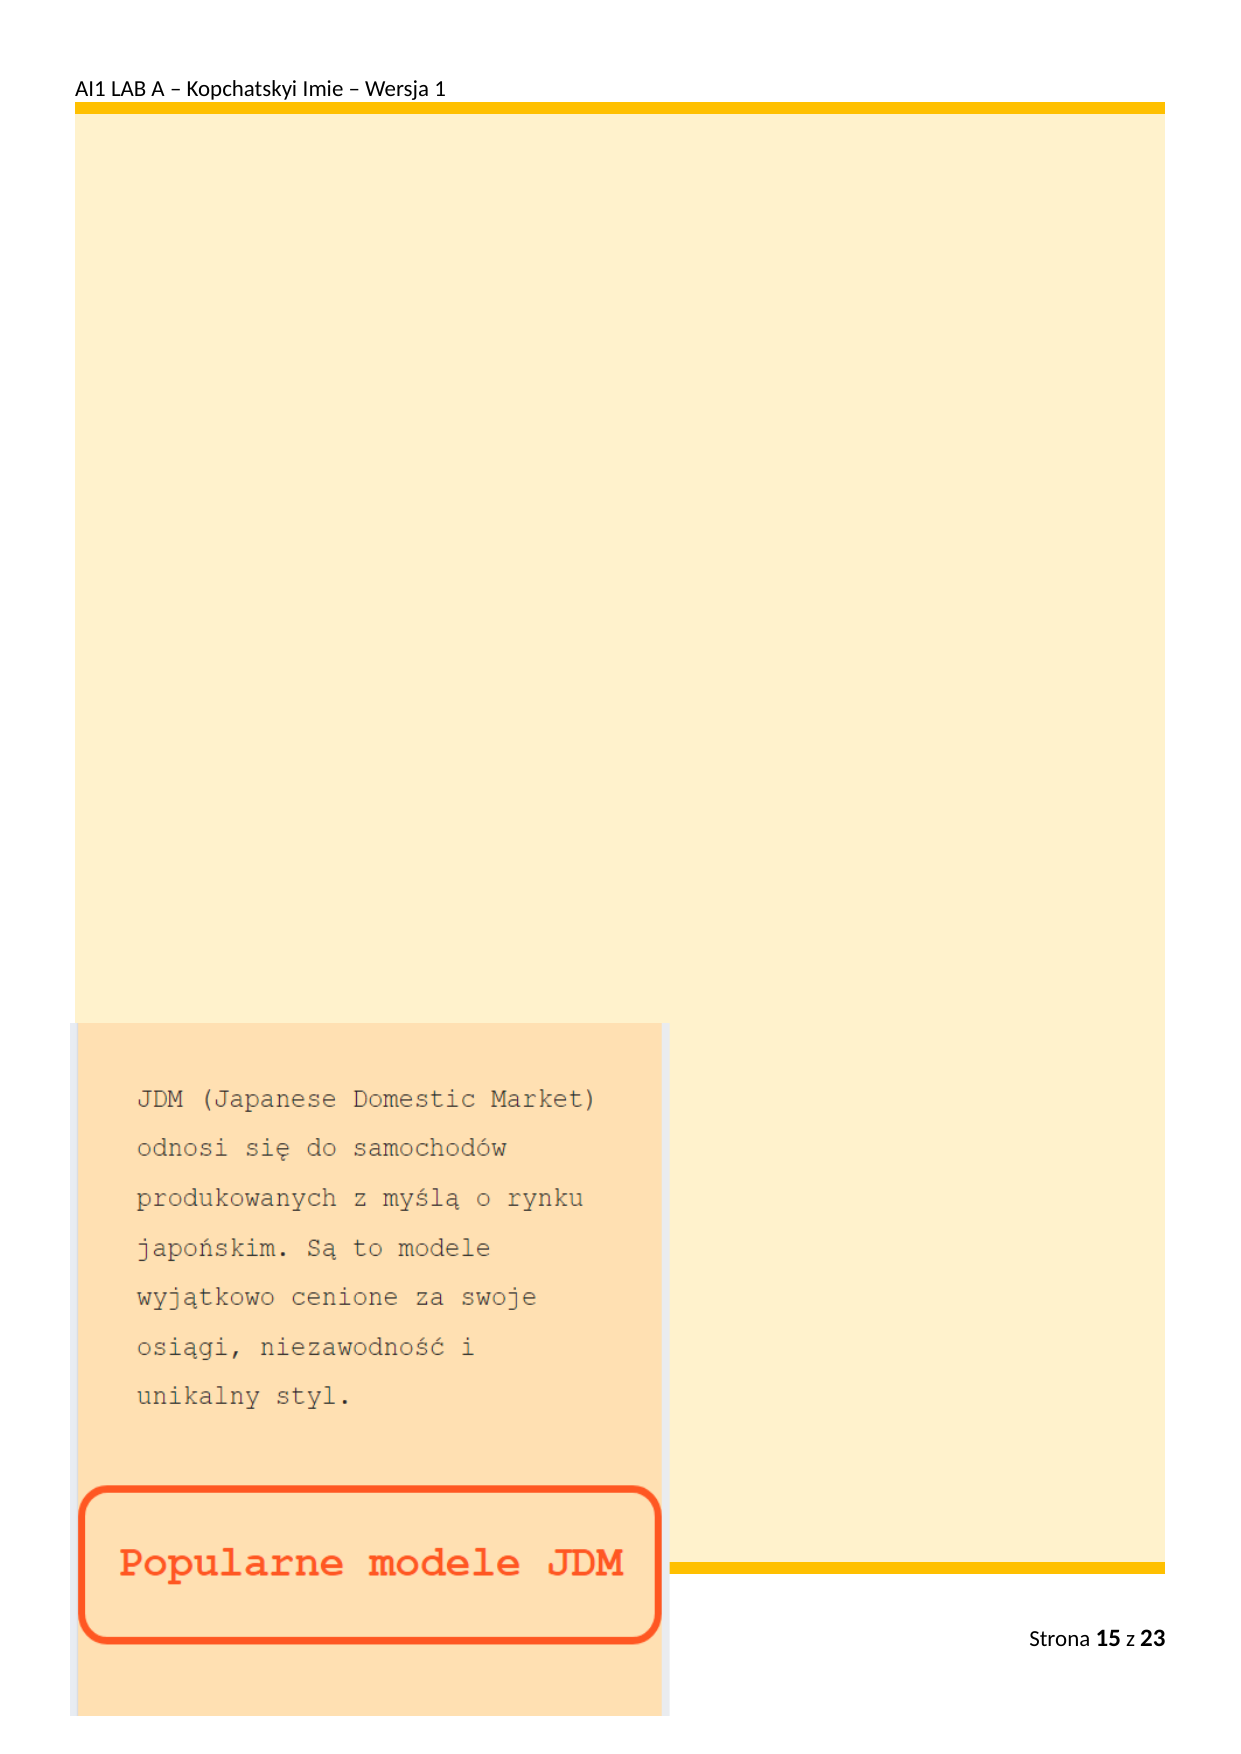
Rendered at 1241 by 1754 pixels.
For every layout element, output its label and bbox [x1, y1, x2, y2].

picture [70, 1023, 670, 1716]
